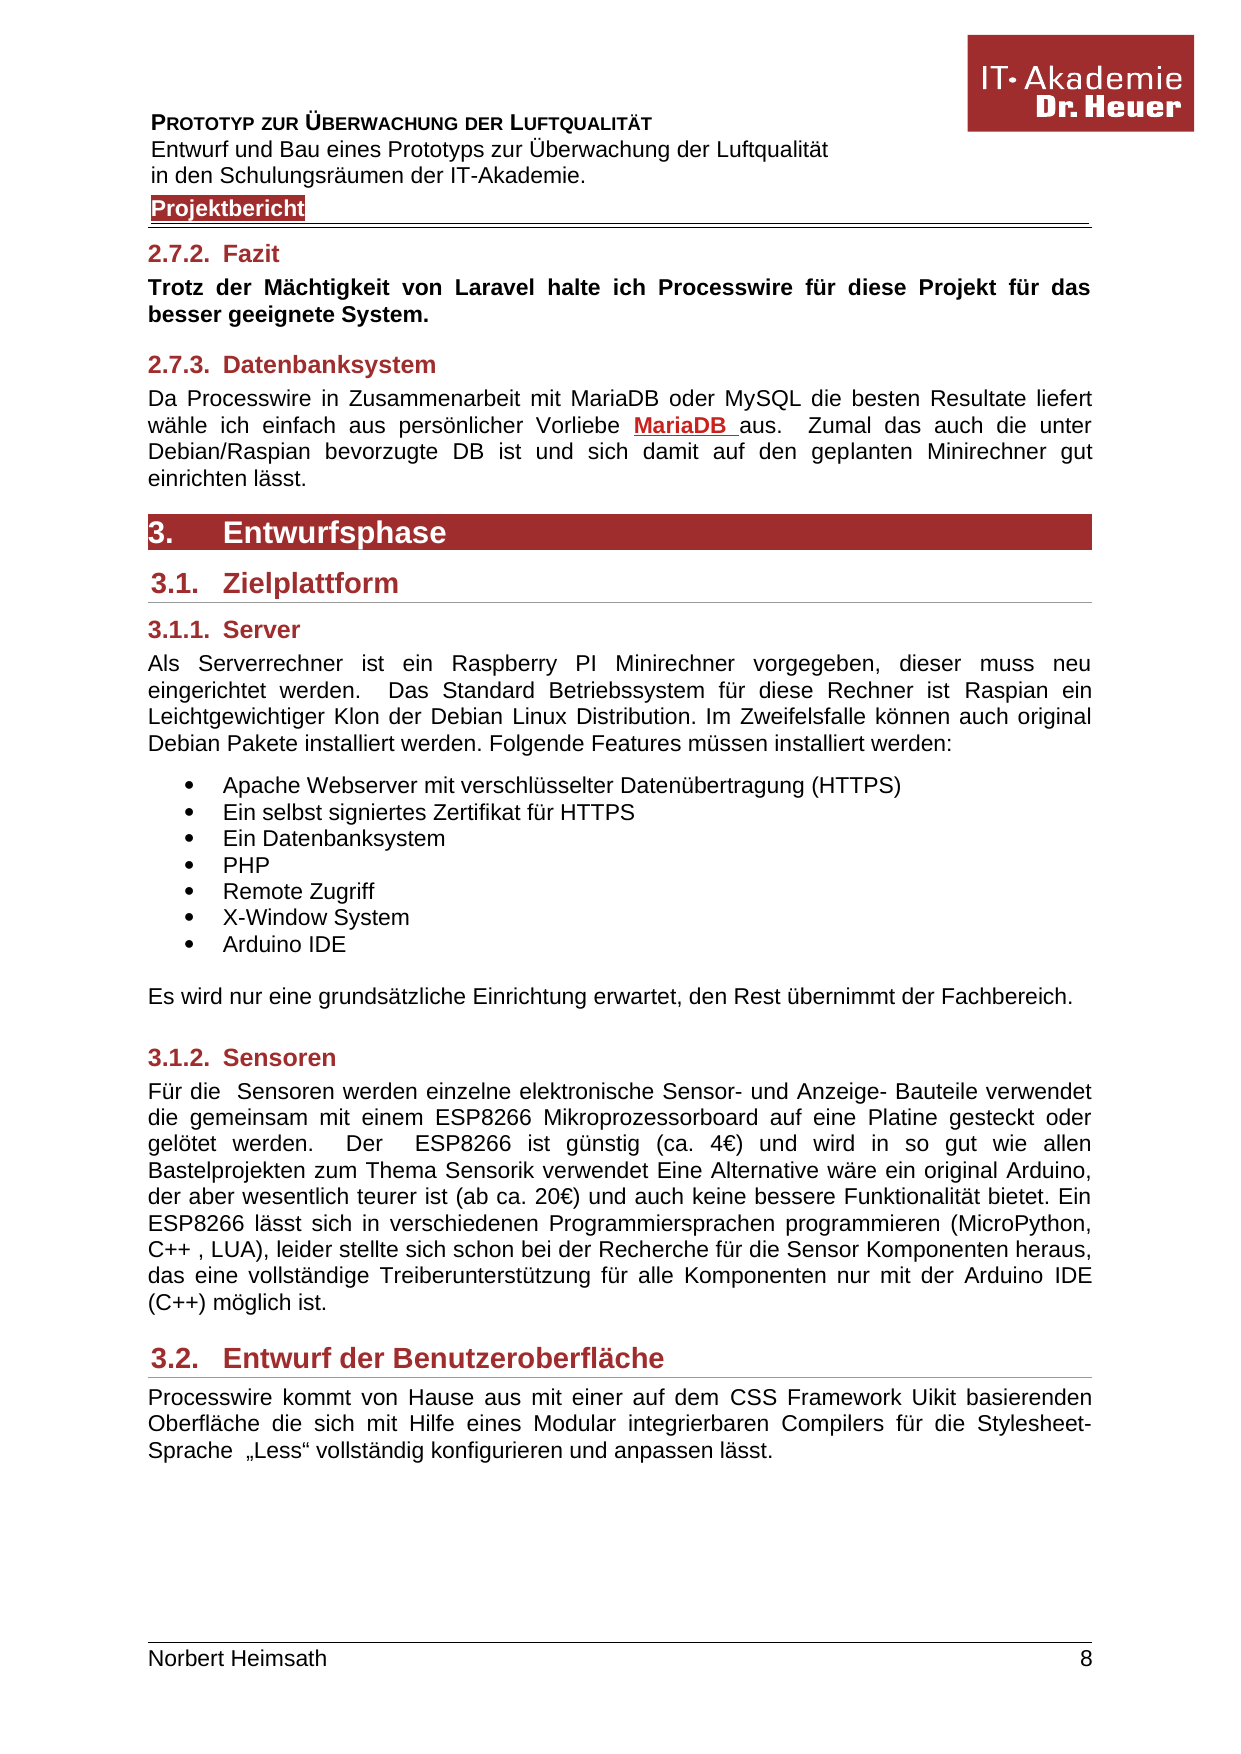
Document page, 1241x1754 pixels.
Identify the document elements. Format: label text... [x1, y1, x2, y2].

list Ein Datenbanksystem [185, 825, 1092, 852]
subtitle Fazit [148, 239, 1092, 268]
subtitle Datenbanksystem [148, 350, 1092, 379]
subtitle Zielplattform [148, 563, 1092, 602]
list Apache Webserver mit verschlüsselter Datenübertragung (HTTPS) [185, 772, 1092, 799]
list PHP [185, 852, 1092, 878]
text Processwire kommt von Hause aus mit einer auf dem CSS Framework Uikit basierenden Oberfläche die sich mit Hilfe eines Modular integrierbaren Compilers für die Stylesheet-Sprache „Less“ vollständig konfigurieren und anpassen lässt. [148, 1384, 1092, 1463]
text Für die Sensoren werden einzelne elektronische Sensor- und Anzeige- Bauteile verwendet die gemeinsam mit einem ESP8266 Mikroprozessorboard auf eine Platine gesteckt oder gelötet werden. Der ESP8266 ist günstig (ca. 4€) und wird in so gut wie allen Bastelprojekten zum Thema Sensorik verwendet Eine Alternative wäre ein original Arduino, der aber wesentlich teurer ist (ab ca. 20€) und auch keine bessere Funktionalität bietet. Ein ESP8266 lässt sich in verschiedenen Programmiersprachen programmieren (MicroPython, C++ , LUA), leider stellte sich schon bei der Recherche für die Sensor Komponenten heraus, das eine vollständige Treiberunterstützung für alle Komponenten nur mit der Arduino IDE (C++) möglich ist. [148, 1078, 1092, 1315]
list Remote Zugriff [185, 878, 1092, 904]
text Da Processwire in Zusammenarbeit mit MariaDB oder MySQL die besten Resultate liefert wähle ich einfach aus persönlicher Vorliebe MariaDB aus. Zumal das auch die unter Debian/Raspian bevorzugte DB ist und sich damit auf den geplanten Minirechner gut einrichten lässt. [148, 385, 1092, 491]
list Ein selbst signiertes Zertifikat für HTTPS [185, 799, 1092, 825]
text Als Serverrechner ist ein Raspberry PI Minirechner vorgegeben, dieser muss neu eingerichtet werden. Das Standard Betriebssystem für diese Rechner ist Raspian ein Leichtgewichtiger Klon der Debian Linux Distribution. Im Zweifelsfalle können auch original Debian Pakete installiert werden. Folgende Features müssen installiert werden: [148, 650, 1092, 756]
list Arduino IDE [185, 931, 1092, 957]
subtitle Entwurf der Benutzeroberfläche [148, 1338, 1092, 1377]
subtitle Entwurfsphase [148, 514, 1092, 550]
subtitle Server [148, 615, 1092, 644]
subtitle Sensoren [148, 1042, 1092, 1071]
list X-Window System [185, 904, 1092, 931]
list Es wird nur eine grundsätzliche Einrichtung erwartet, den Rest übernimmt der Fachbereich. [148, 957, 1092, 1010]
text Trotz der Mächtigkeit von Laravel halte ich Processwire für diese Projekt für das besser geeignete System. [148, 274, 1092, 327]
